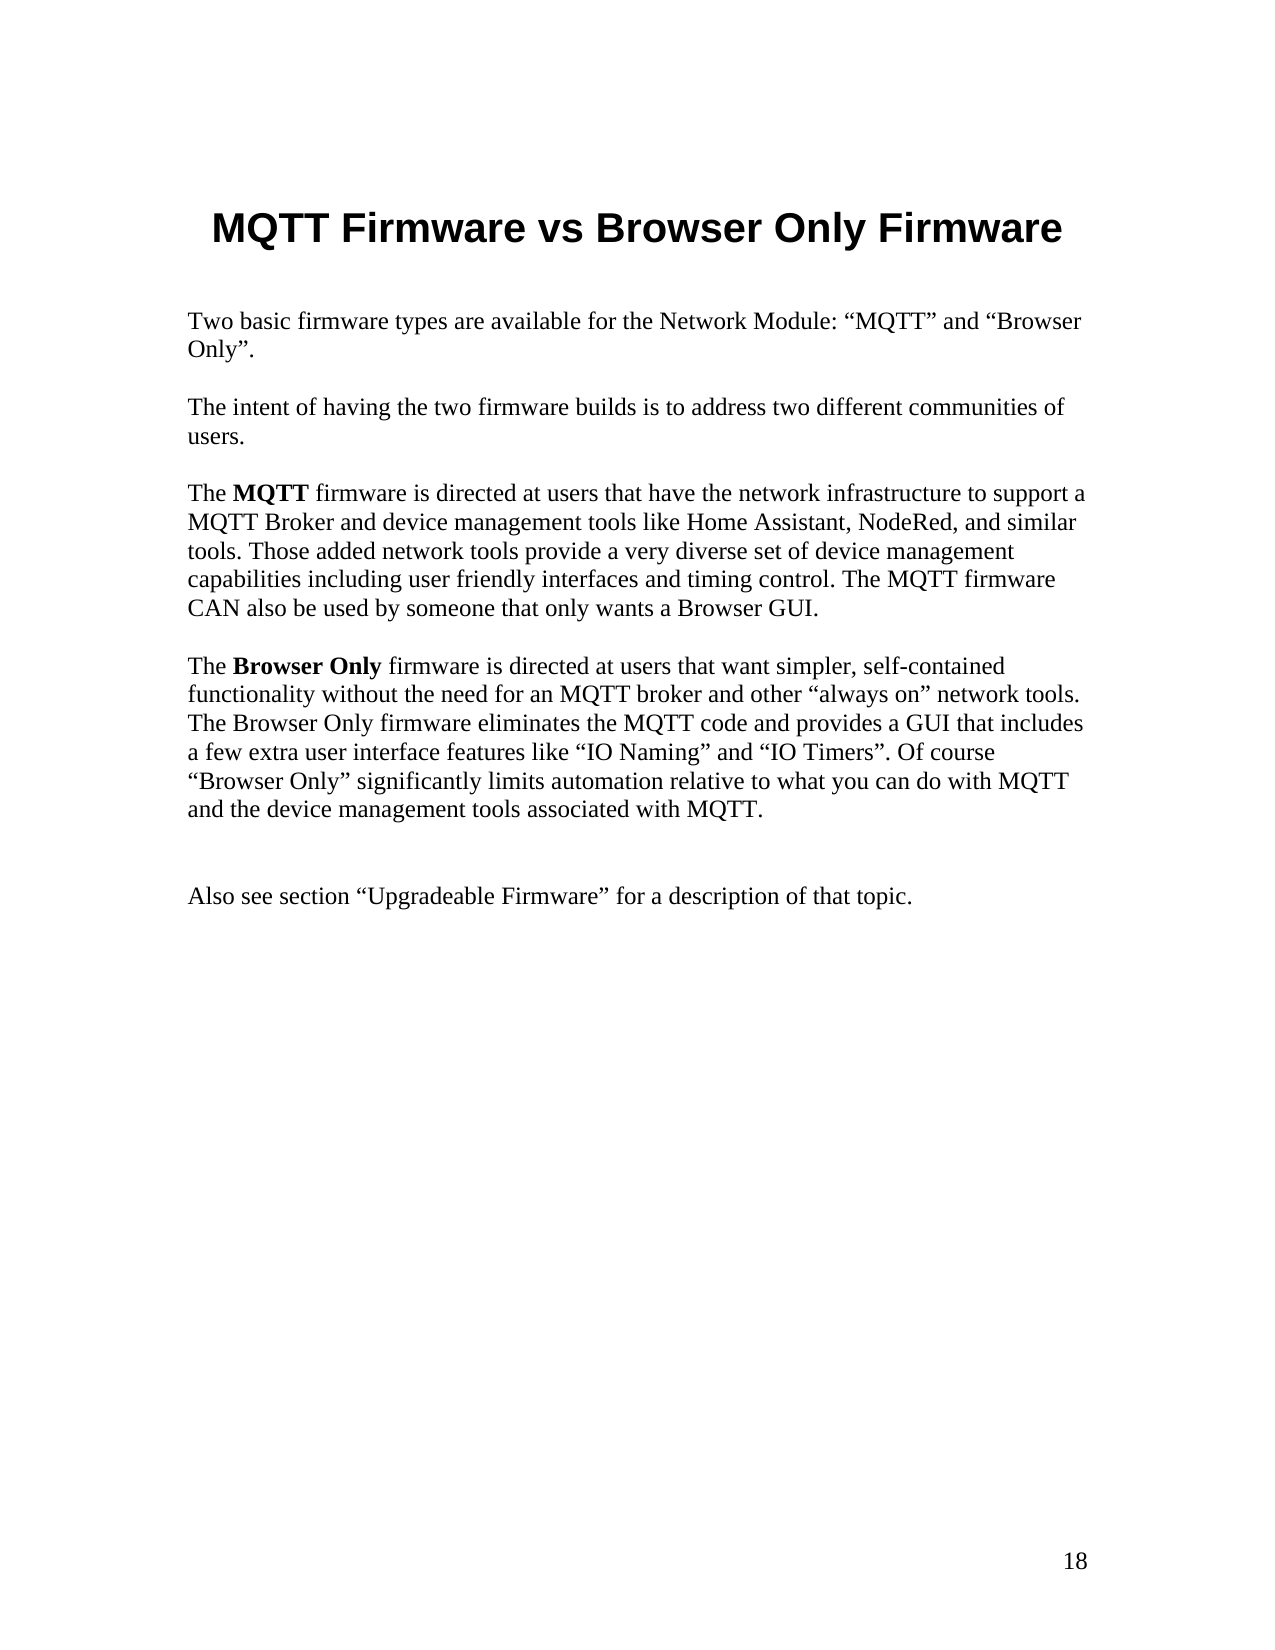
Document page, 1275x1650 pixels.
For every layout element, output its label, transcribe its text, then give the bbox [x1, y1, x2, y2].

text Also see section “Upgradeable Firmware” for a description of that topic. [187, 881, 1087, 909]
text Two basic firmware types are available for the Network Module: “MQTT” and “Browser Only”. [187, 306, 1087, 363]
subtitle MQTT Firmware vs Browser Only Firmware [187, 204, 1087, 252]
text The intent of having the two firmware builds is to address two different communities of users. [187, 392, 1087, 449]
text The Browser Only firmware is directed at users that want simpler, self-contained functionality without the need for an MQTT broker and other “always on” network tools. The Browser Only firmware eliminates the MQTT code and provides a GUI that includes a few extra user interface features like “IO Naming” and “IO Timers”. Of course “Browser Only” significantly limits automation relative to what you can do with MQTT and the device management tools associated with MQTT. [187, 651, 1087, 823]
text The MQTT firmware is directed at users that have the network infrastructure to support a MQTT Broker and device management tools like Home Assistant, NodeRed, and similar tools. Those added network tools provide a very diverse set of device management capabilities including user friendly interfaces and timing control. The MQTT firmware CAN also be used by someone that only wants a Browser GUI. [187, 478, 1087, 622]
